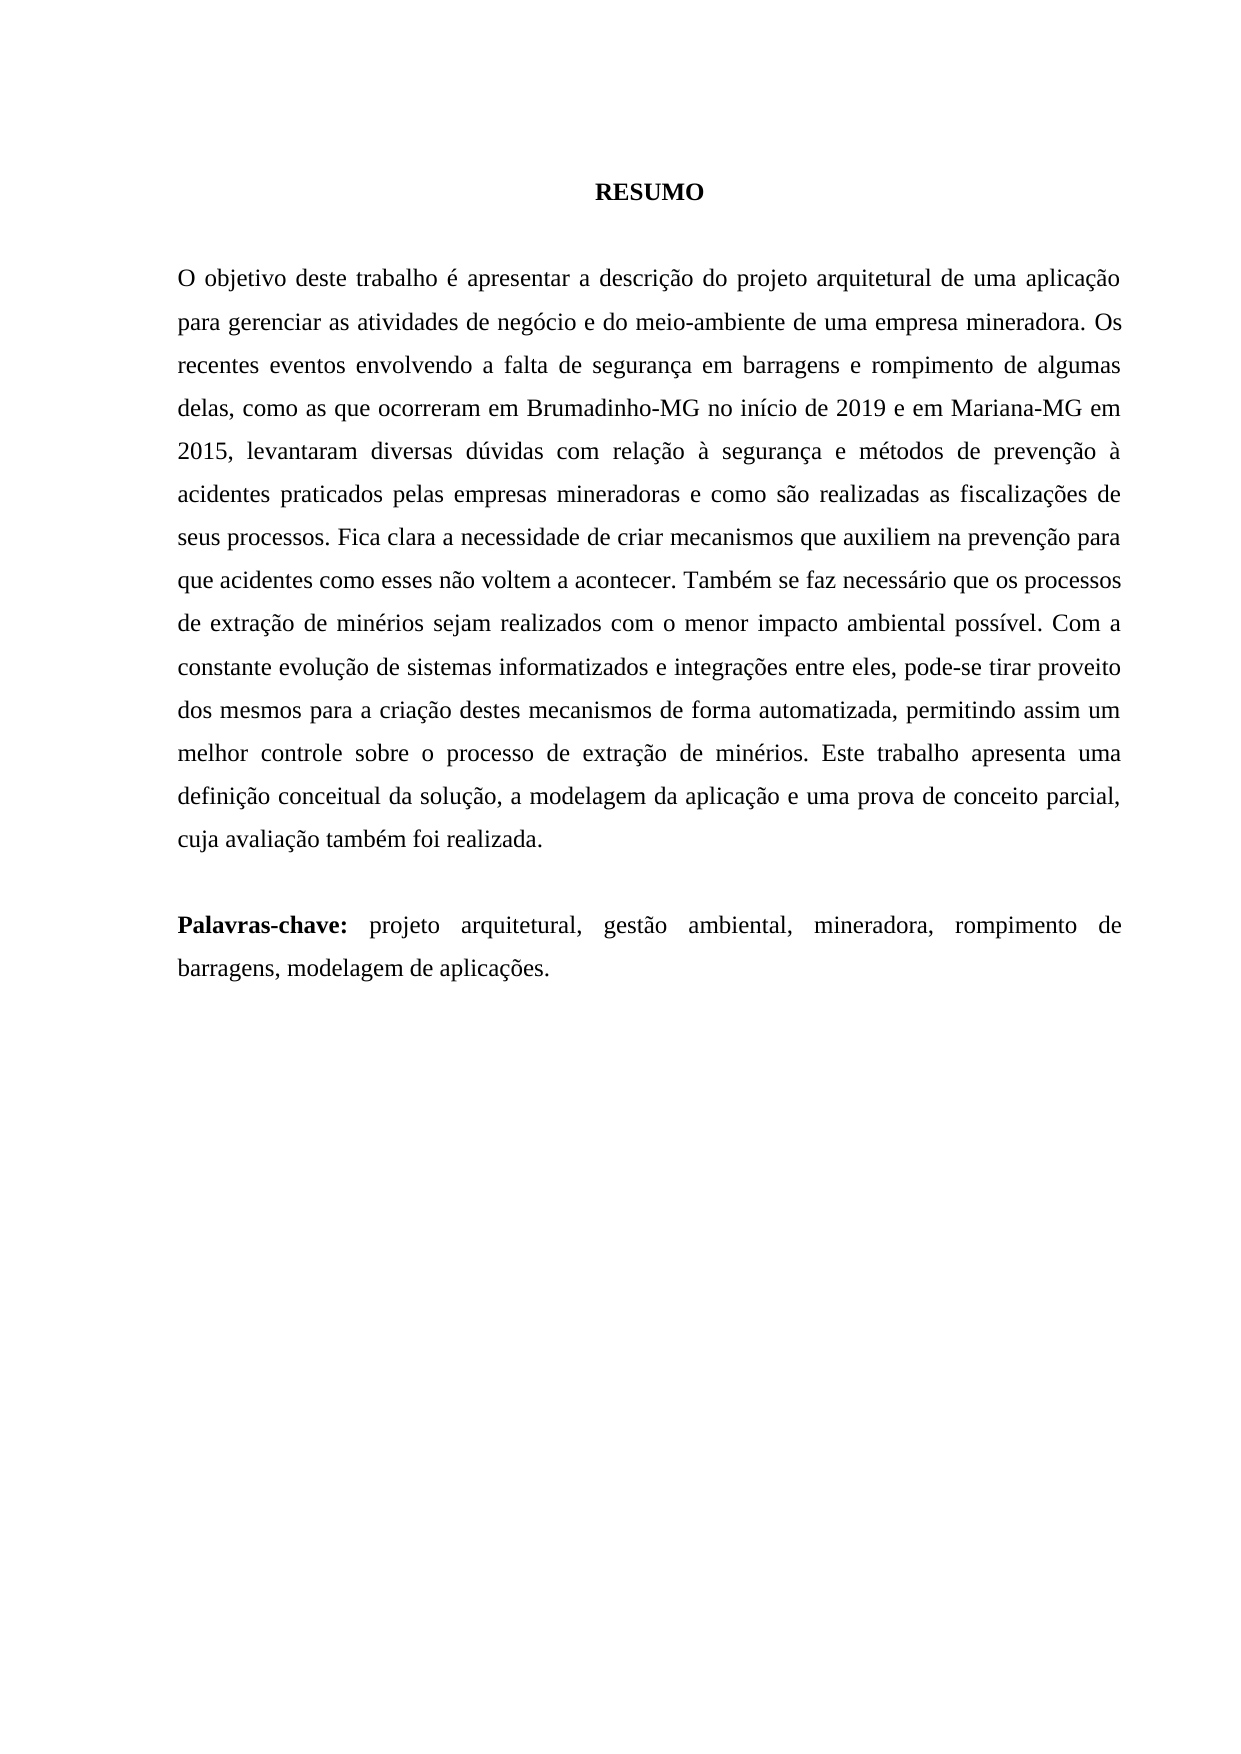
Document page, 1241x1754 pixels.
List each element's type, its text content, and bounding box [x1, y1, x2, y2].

text RESUMO [177, 177, 1122, 206]
text O objetivo deste trabalho é apresentar a descrição do projeto arquitetural de uma aplicação para gerenciar as atividades de negócio e do meio-ambiente de uma empresa mineradora. Os recentes eventos envolvendo a falta de segurança em barragens e rompimento de algumas delas, como as que ocorreram em Brumadinho-MG no início de 2019 e em Mariana-MG em 2015, levantaram diversas dúvidas com relação à segurança e métodos de prevenção à acidentes praticados pelas empresas mineradoras e como são realizadas as fiscalizações de seus processos. Fica clara a necessidade de criar mecanismos que auxiliem na prevenção para que acidentes como esses não voltem a acontecer. Também se faz necessário que os processos de extração de minérios sejam realizados com o menor impacto ambiental possível. Com a constante evolução de sistemas informatizados e integrações entre eles, pode-se tirar proveito dos mesmos para a criação destes mecanismos de forma automatizada, permitindo assim um melhor controle sobre o processo de extração de minérios. Este trabalho apresenta uma definição conceitual da solução, a modelagem da aplicação e uma prova de conceito parcial, cuja avaliação também foi realizada. [177, 263, 1122, 853]
text Palavras-chave: projeto arquitetural, gestão ambiental, mineradora, rompimento de barragens, modelagem de aplicações. [177, 910, 1122, 982]
